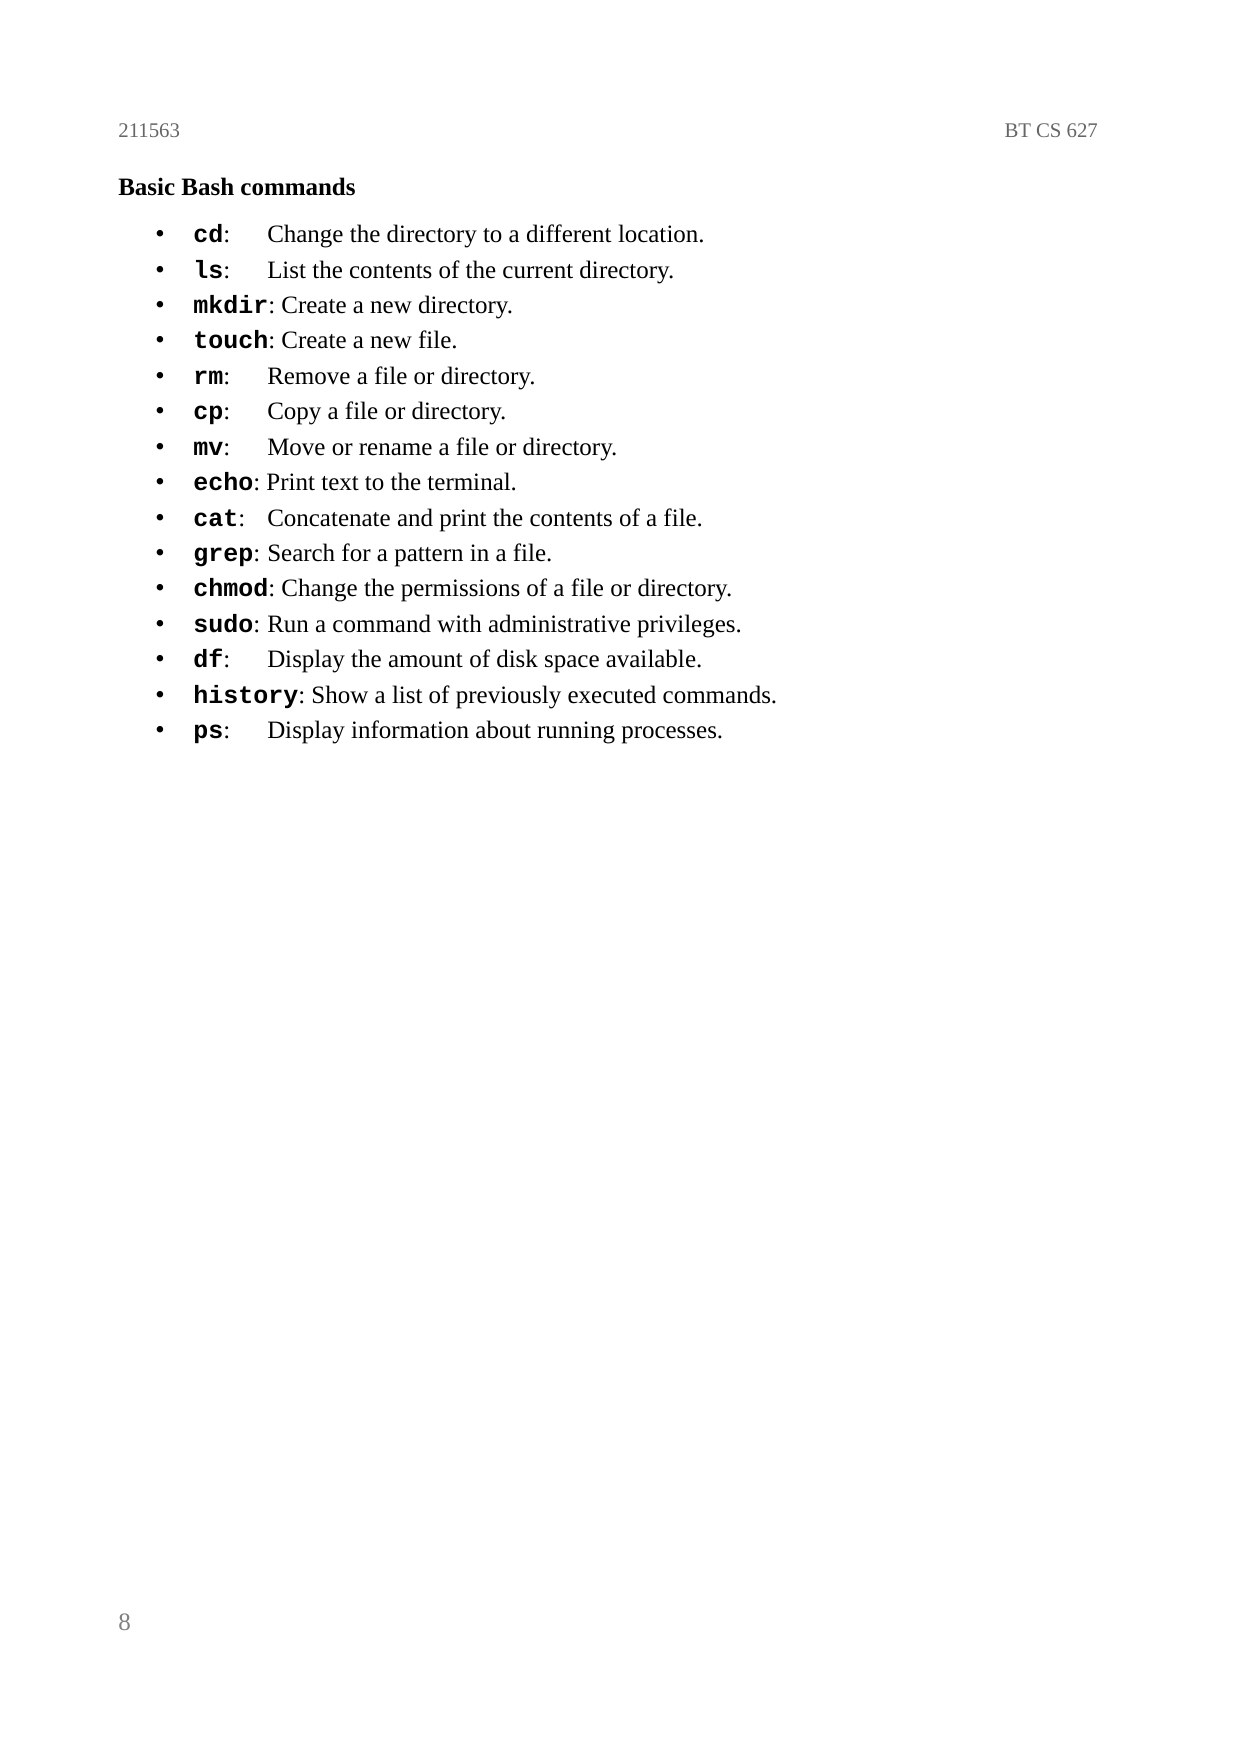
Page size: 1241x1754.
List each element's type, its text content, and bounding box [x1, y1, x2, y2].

list ps: Display information about running processes. [156, 715, 1122, 746]
list cat: Concatenate and print the contents of a file. [156, 503, 1122, 533]
text Basic Bash commands [118, 172, 1122, 200]
list history: Show a list of previously executed commands. [156, 680, 1122, 711]
list chmod: Change the permissions of a file or directory. [156, 573, 1122, 604]
list echo: Print text to the terminal. [156, 467, 1122, 498]
list cp: Copy a file or directory. [156, 396, 1122, 427]
list ls: List the contents of the current directory. [156, 255, 1122, 286]
list rm: Remove a file or directory. [156, 361, 1122, 392]
list mv: Move or rename a file or directory. [156, 432, 1122, 463]
list cd: Change the directory to a different location. [156, 219, 1122, 250]
list touch: Create a new file. [156, 326, 1122, 356]
list sudo: Run a command with administrative privileges. [156, 609, 1122, 640]
list df: Display the amount of disk space available. [156, 644, 1122, 675]
list mkdir: Create a new directory. [156, 290, 1122, 321]
list grep: Search for a pattern in a file. [156, 538, 1122, 569]
